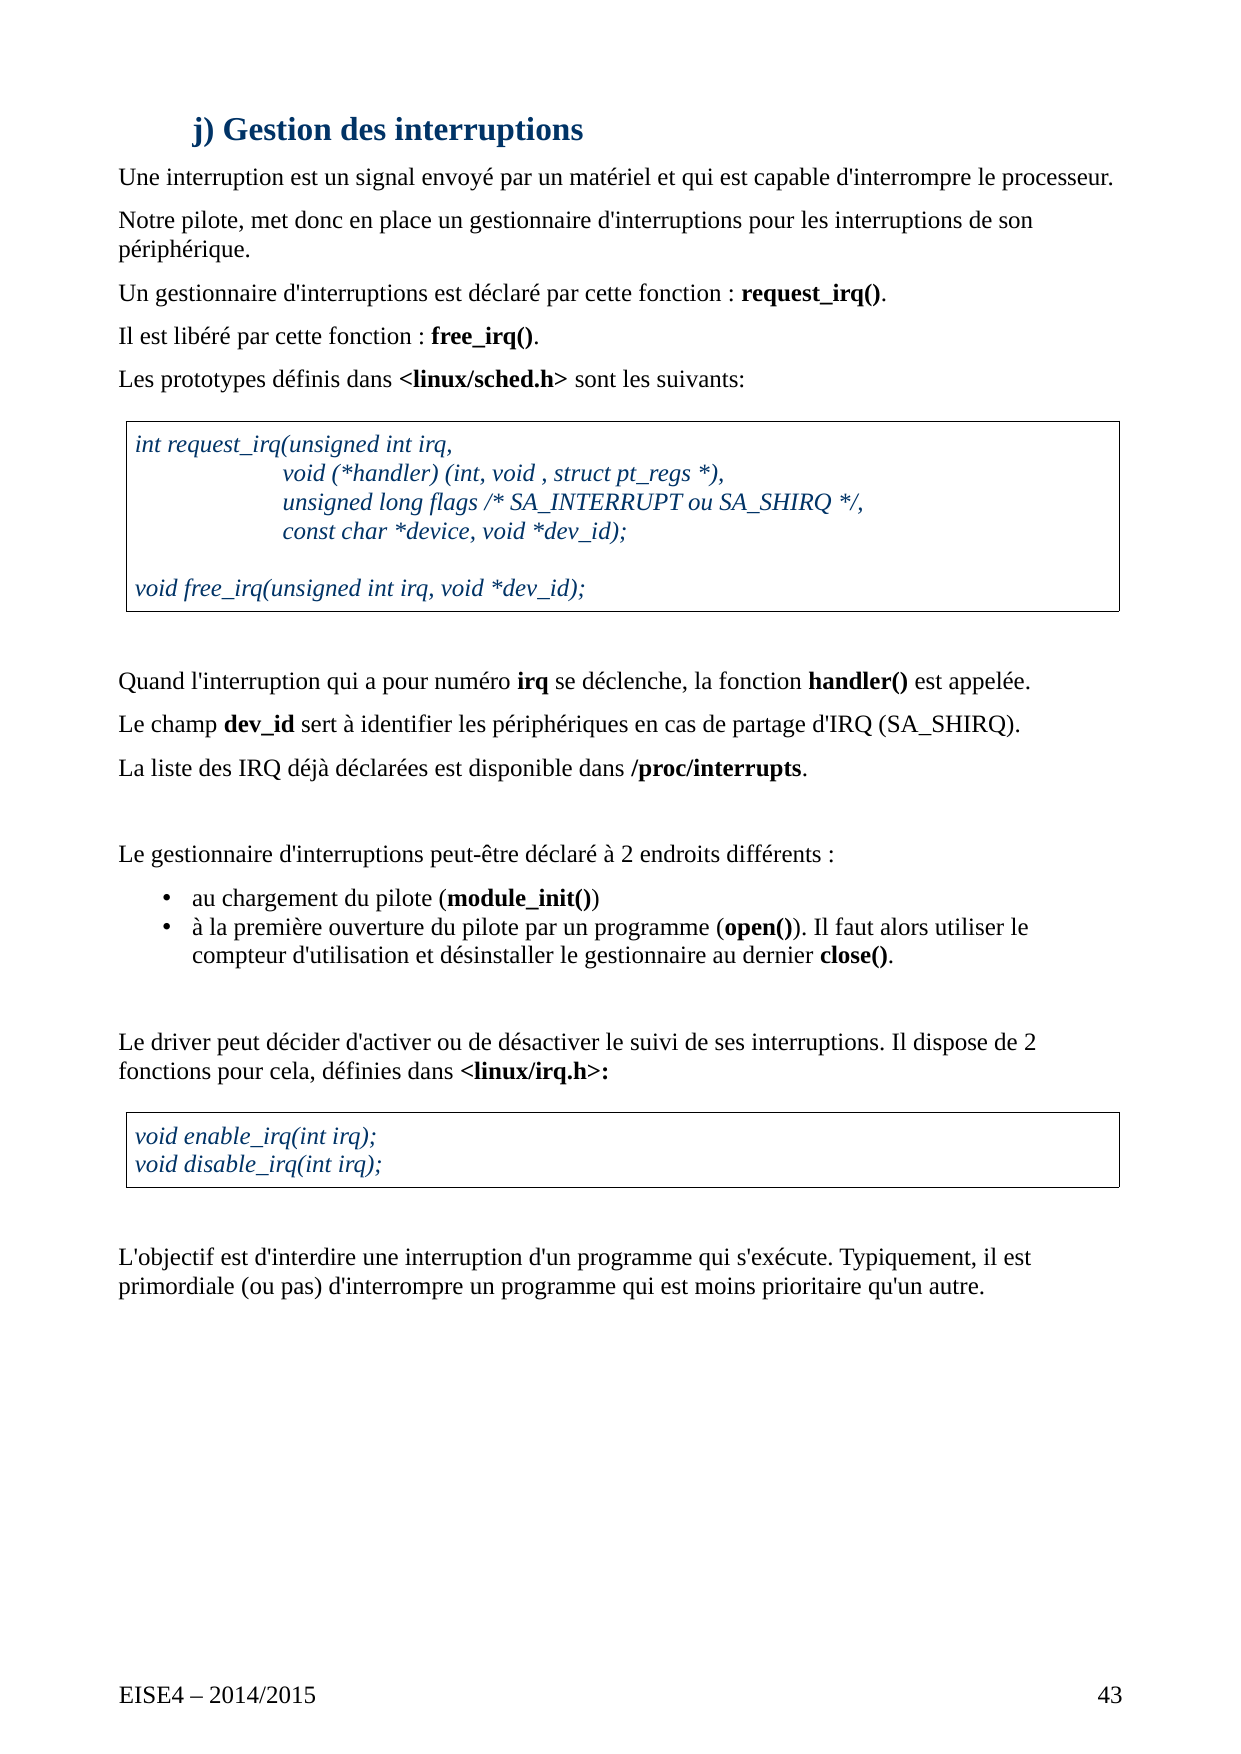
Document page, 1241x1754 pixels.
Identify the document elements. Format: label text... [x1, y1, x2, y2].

text j) Gestion des interruptions [118, 109, 1122, 148]
text L'objectif est d'interdire une interruption d'un programme qui s'exécute. Typiquement, il est primordiale (ou pas) d'interrompre un programme qui est moins prioritaire qu'un autre. [118, 1242, 1122, 1300]
text Le gestionnaire d'interruptions peut-être déclaré à 2 endroits différents : [118, 839, 1122, 868]
list à la première ouverture du pilote par un programme (open()). Il faut alors utiliser le compteur d'utilisation et désinstaller le gestionnaire au dernier close(). [162, 912, 1122, 969]
text Une interruption est un signal envoyé par un matériel et qui est capable d'interrompre le processeur. [118, 162, 1122, 191]
text Notre pilote, met donc en place un gestionnaire d'interruptions pour les interruptions de son périphérique. [118, 206, 1122, 263]
text La liste des IRQ déjà déclarées est disponible dans /proc/interrupts. [118, 753, 1122, 782]
text int request_irq(unsigned int irq, [134, 429, 1110, 458]
list au chargement du pilote (module_init()) [162, 883, 1122, 912]
text Le champ dev_id sert à identifier les périphériques en cas de partage d'IRQ (SA_SHIRQ). [118, 709, 1122, 738]
text Quand l'interruption qui a pour numéro irq se déclenche, la fonction handler() est appelée. [118, 666, 1122, 695]
text const char *device, void *dev_id); [134, 516, 1110, 544]
text void disable_irq(int irq); [134, 1149, 1110, 1178]
text Le driver peut décider d'activer ou de désactiver le suivi de ses interruptions. Il dispose de 2 fonctions pour cela, définies dans <linux/irq.h>: [118, 1027, 1122, 1084]
text void enable_irq(int irq); [134, 1121, 1110, 1149]
text Il est libéré par cette fonction : free_irq(). [118, 321, 1122, 350]
text Les prototypes définis dans <linux/sched.h> sont les suivants: [118, 364, 1122, 393]
text void free_irq(unsigned int irq, void *dev_id); [134, 573, 1110, 602]
text Un gestionnaire d'interruptions est déclaré par cette fonction : request_irq(). [118, 278, 1122, 306]
text void (*handler) (int, void , struct pt_regs *), [134, 458, 1110, 487]
text unsigned long flags /* SA_INTERRUPT ou SA_SHIRQ */, [134, 487, 1110, 516]
